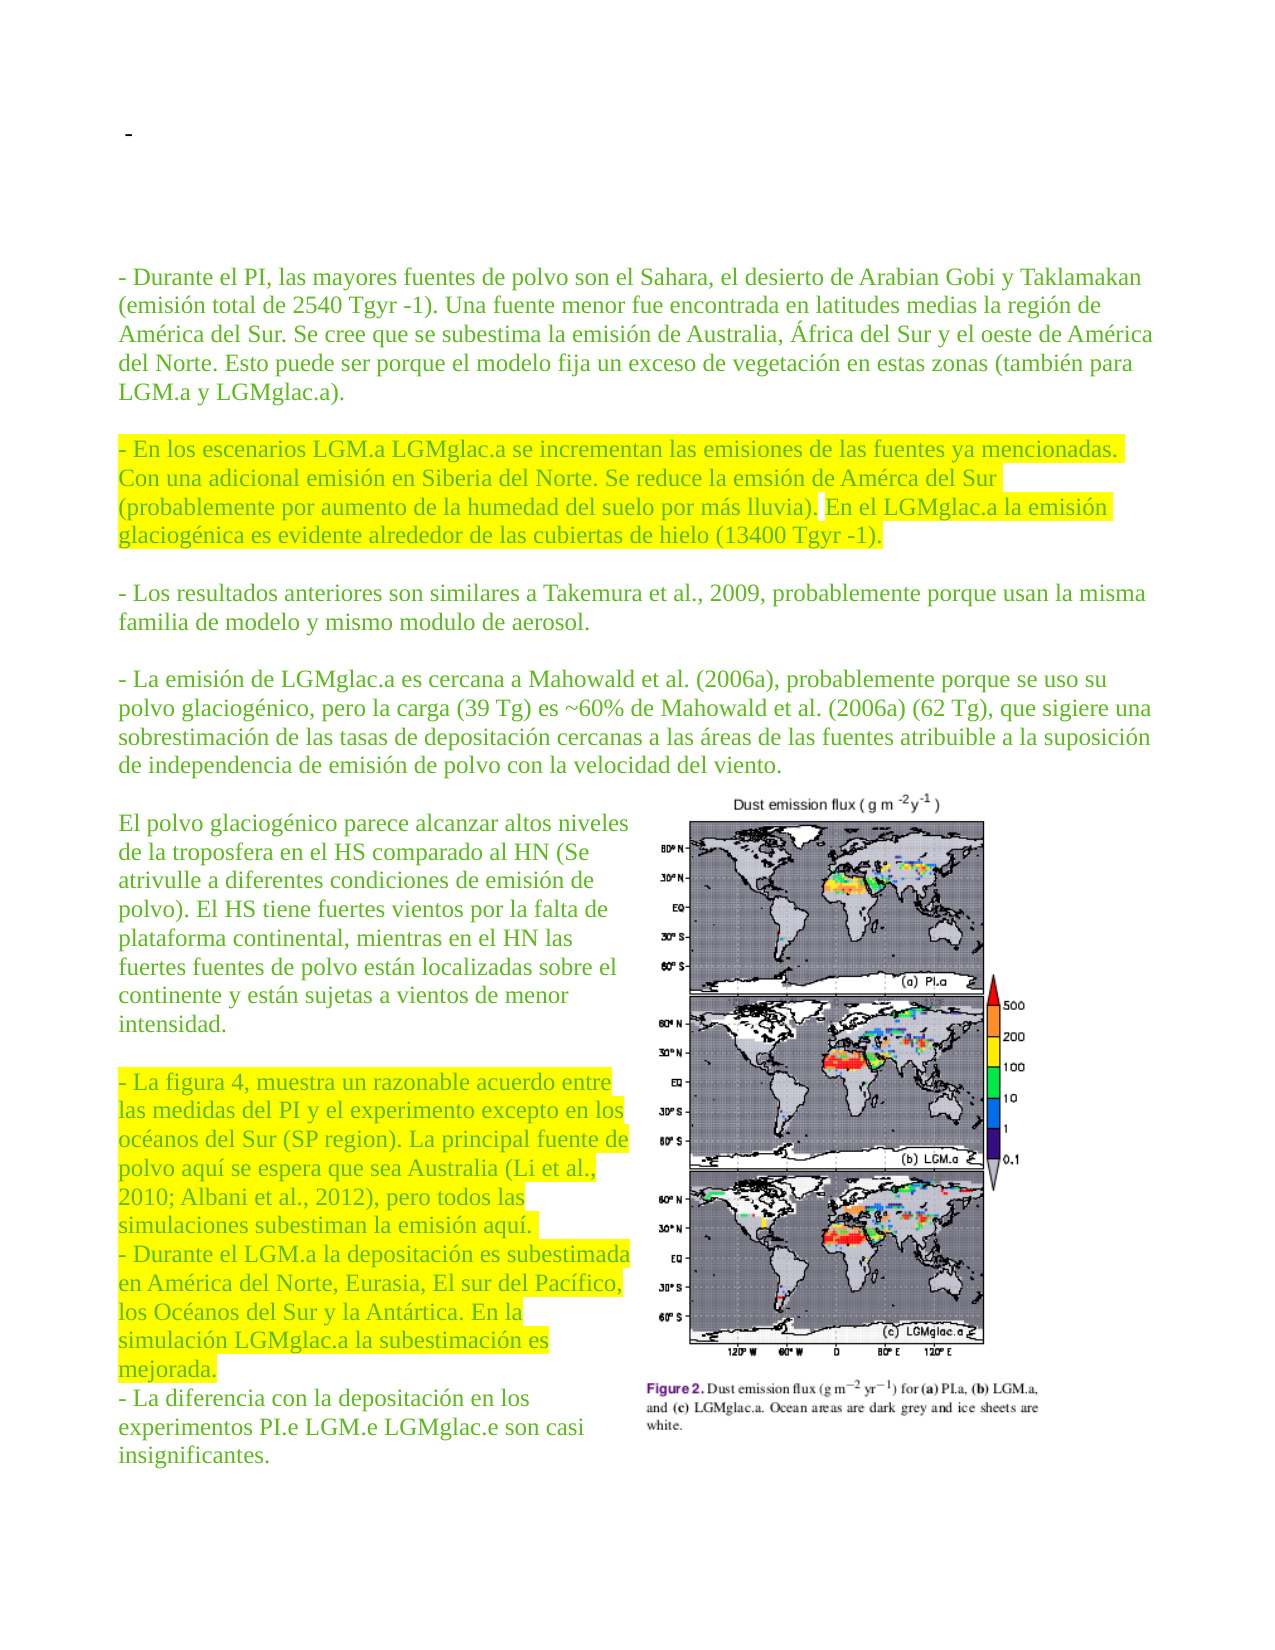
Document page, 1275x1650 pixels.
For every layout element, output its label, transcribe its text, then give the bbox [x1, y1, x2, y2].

text [1050, 1182, 1157, 1239]
text [1050, 1067, 1157, 1182]
text [1050, 1239, 1157, 1383]
text [1050, 808, 1157, 1038]
text - La diferencia con la depositación en los experimentos PI.e LGM.e LGMglac.e son casi insignificantes. [118, 1383, 1157, 1469]
text - [118, 118, 1157, 147]
text - La figura 4, muestra un razonable acuerdo entre las medidas del PI y el experimento excepto en los océanos del Sur (SP region). La principal fuente de polvo aquí se espera que sea Australia (Li et al., [118, 1067, 634, 1182]
text - Los resultados anteriores son similares a Takemura et al., 2009, probablemente porque usan la misma familia de modelo y mismo modulo de aerosol. [118, 578, 1157, 636]
text El polvo glaciogénico parece alcanzar altos niveles de la troposfera en el HS comparado al HN (Se atrivulle a diferentes condiciones de emisión de polvo). El HS tiene fuertes vientos por la falta de plataforma continental, mientras en el HN las fuertes fuentes de polvo están localizadas sobre el continente y están sujetas a vientos de menor intensidad. [118, 808, 634, 1038]
text 2010; Albani et al., 2012), pero todos las simulaciones subestiman la emisión aquí. [118, 1182, 634, 1239]
text - En los escenarios LGM.a LGMglac.a se incrementan las emisiones de las fuentes ya mencionadas. Con una adicional emisión en Siberia del Norte. Se reduce la emsión de Amérca del Sur (probablemente por aumento de la humedad del suelo por más lluvia). En el LGMglac.a la emisión glaciogénica es evidente alrededor de las cubiertas de hielo (13400 Tgyr -1). [118, 434, 1157, 549]
text - Durante el LGM.a la depositación es subestimada en América del Norte, Eurasia, El sur del Pacífico, los Océanos del Sur y la Antártica. En la simulación LGMglac.a la subestimación es mejorada. [118, 1239, 634, 1383]
text - Durante el PI, las mayores fuentes de polvo son el Sahara, el desierto de Arabian Gobi y Taklamakan (emisión total de 2540 Tgyr -1). Una fuente menor fue encontrada en latitudes medias la región de América del Sur. Se cree que se subestima la emisión de Australia, África del Sur y el oeste de América del Norte. Esto puede ser porque el modelo fija un exceso de vegetación en estas zonas (también para LGM.a y LGMglac.a). [118, 262, 1157, 406]
picture [634, 791, 1050, 1440]
text - La emisión de LGMglac.a es cercana a Mahowald et al. (2006a), probablemente porque se uso su polvo glaciogénico, pero la carga (39 Tg) es ~60% de Mahowald et al. (2006a) (62 Tg), que sigiere una sobrestimación de las tasas de depositación cercanas a las áreas de las fuentes atribuible a la suposición de independencia de emisión de polvo con la velocidad del viento. [118, 664, 1157, 779]
